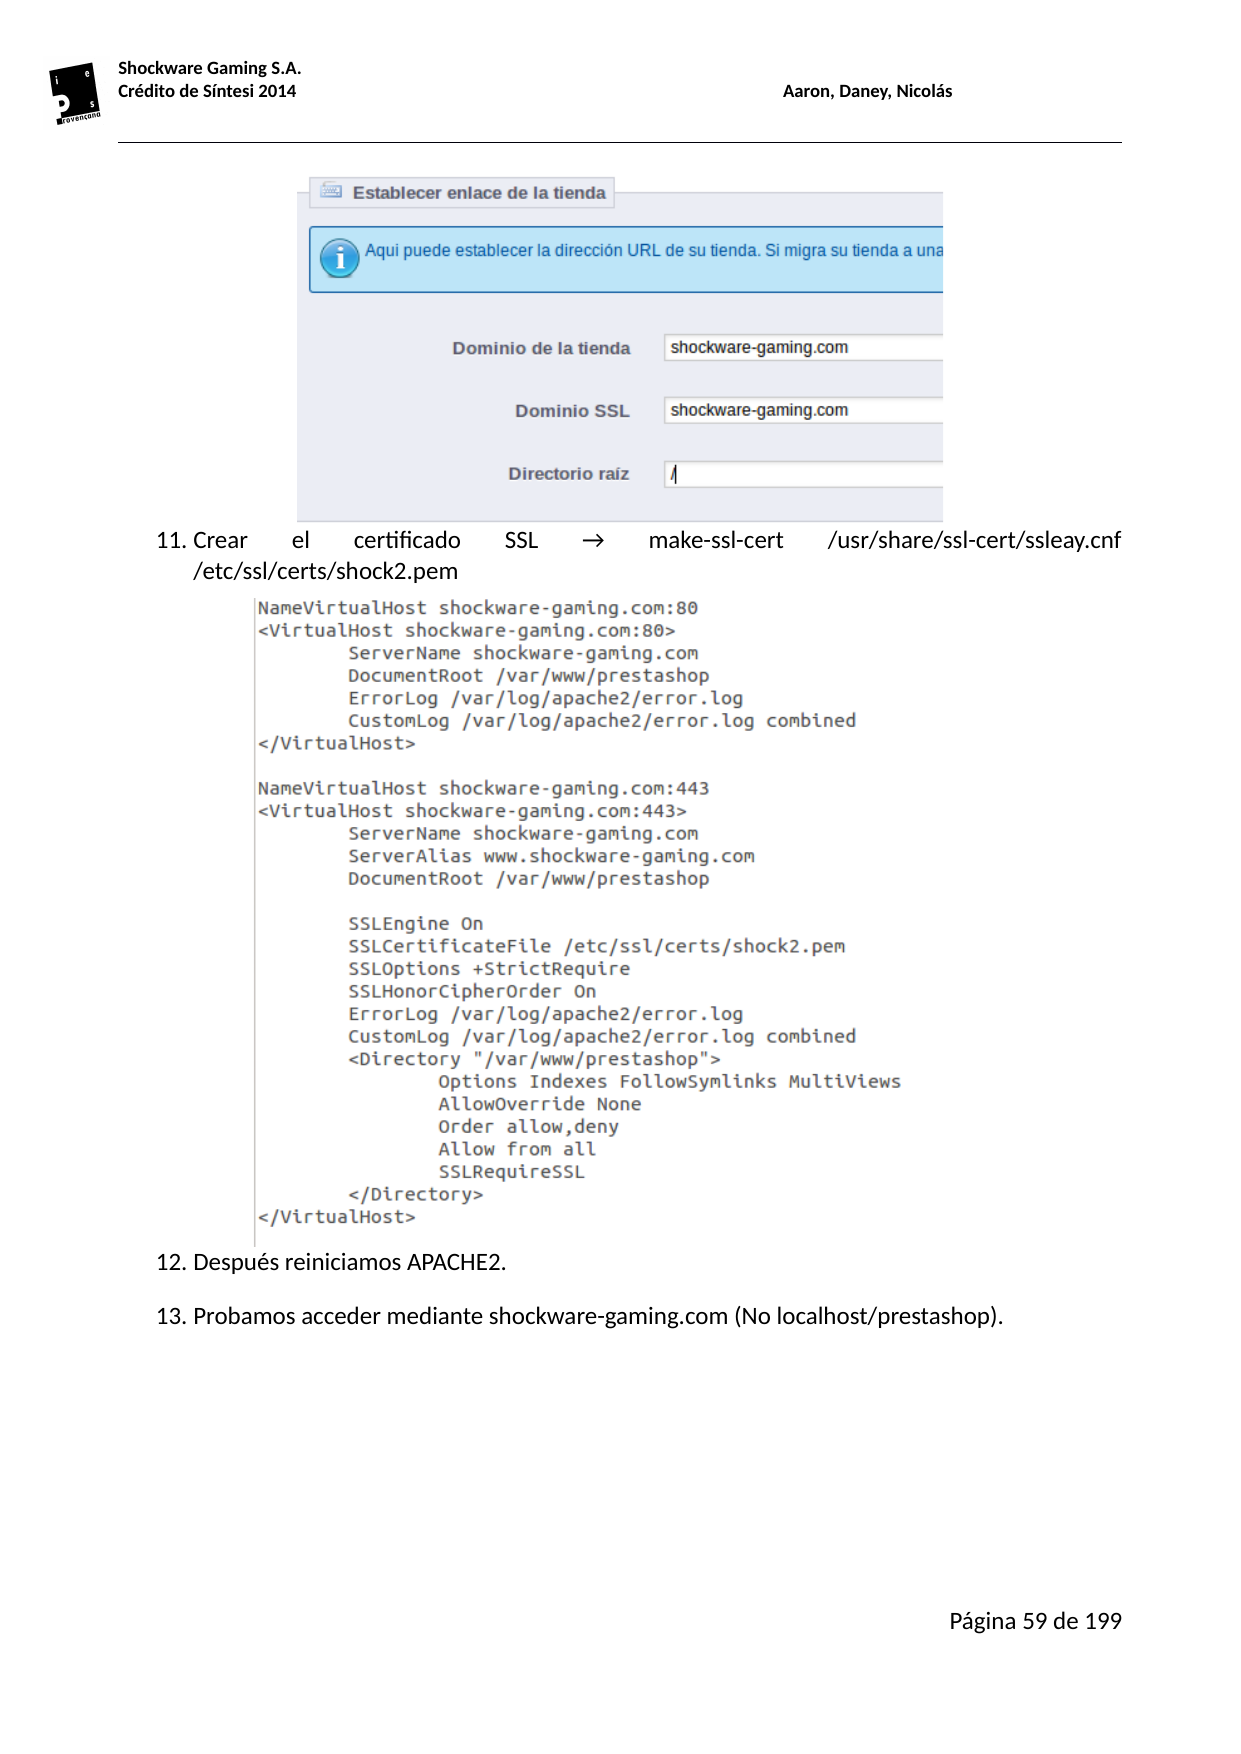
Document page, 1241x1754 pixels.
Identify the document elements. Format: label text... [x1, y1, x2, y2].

list Probamos acceder mediante shockware-gaming.com (No localhost/prestashop). [156, 1300, 1122, 1331]
picture [43, 56, 110, 130]
picture [297, 169, 944, 525]
picture [253, 598, 951, 1247]
list Después reiniciamos APACHE2. [156, 609, 1122, 1277]
list Crear el certificado SSL → make-ssl-cert /usr/share/ssl-cert/ssleay.cnf /etc/ssl/certs/shock2.pem [156, 169, 1122, 585]
